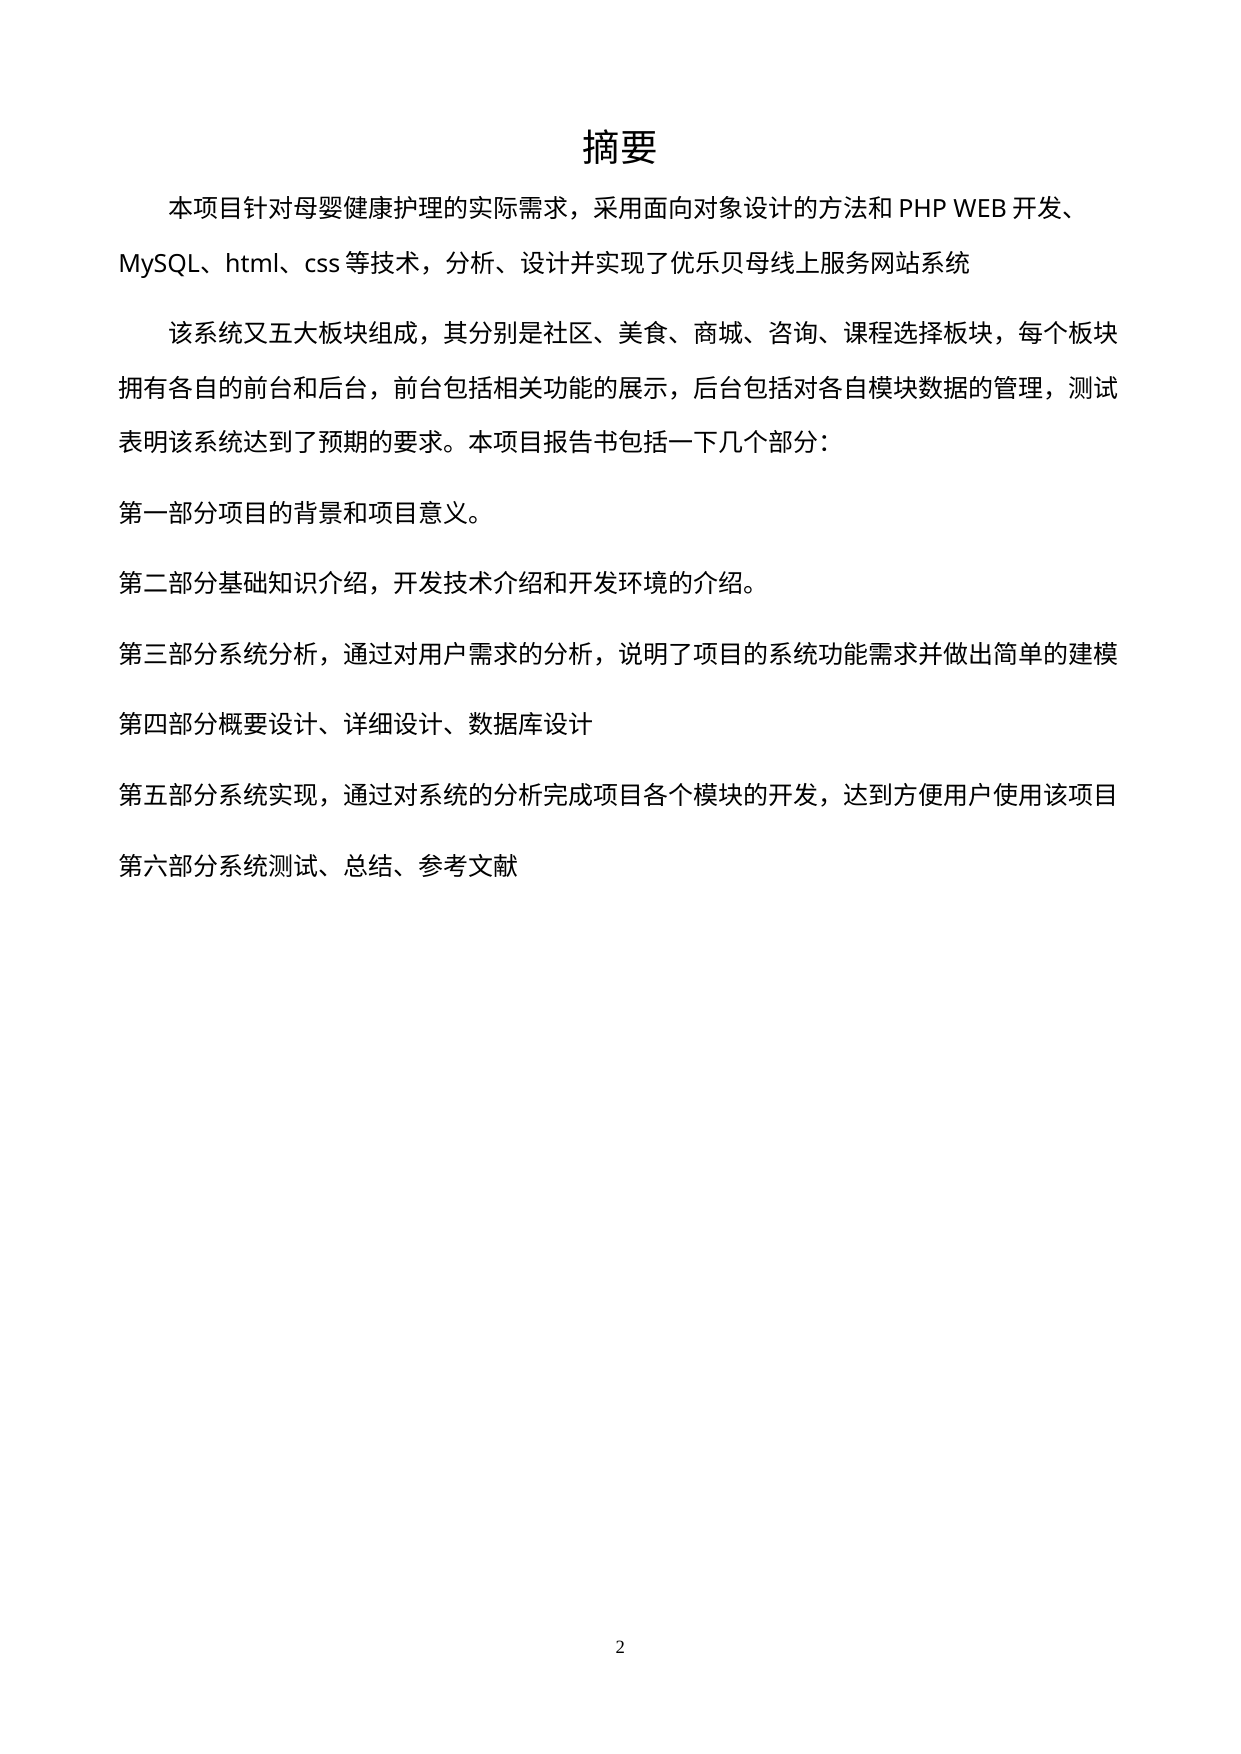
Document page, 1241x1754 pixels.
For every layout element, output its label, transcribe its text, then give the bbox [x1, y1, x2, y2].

text 第一部分项目的背景和项目意义。 [118, 493, 1122, 529]
text 第五部分系统实现，通过对系统的分析完成项目各个模块的开发，达到方便用户使用该项目 [118, 776, 1122, 812]
text 第二部分基础知识介绍，开发技术介绍和开发环境的介绍。 [118, 564, 1122, 600]
text 第三部分系统分析，通过对用户需求的分析，说明了项目的系统功能需求并做出简单的建模 [118, 634, 1122, 671]
text 该系统又五大板块组成，其分别是社区、美食、商城、咨询、课程选择板块，每个板块拥有各自的前台和后台，前台包括相关功能的展示，后台包括对各自模块数据的管理，测试表明该系统达到了预期的要求。本项目报告书包括一下几个部分： [118, 314, 1122, 459]
text 摘要 [118, 118, 1122, 172]
text 第六部分系统测试、总结、参考文献 [118, 846, 1122, 882]
text 本项目针对母婴健康护理的实际需求，采用面向对象设计的方法和PHP WEB开发、MySQL、html、css等技术，分析、设计并实现了优乐贝母线上服务网站系统 [118, 189, 1122, 279]
text 第四部分概要设计、详细设计、数据库设计 [118, 705, 1122, 741]
